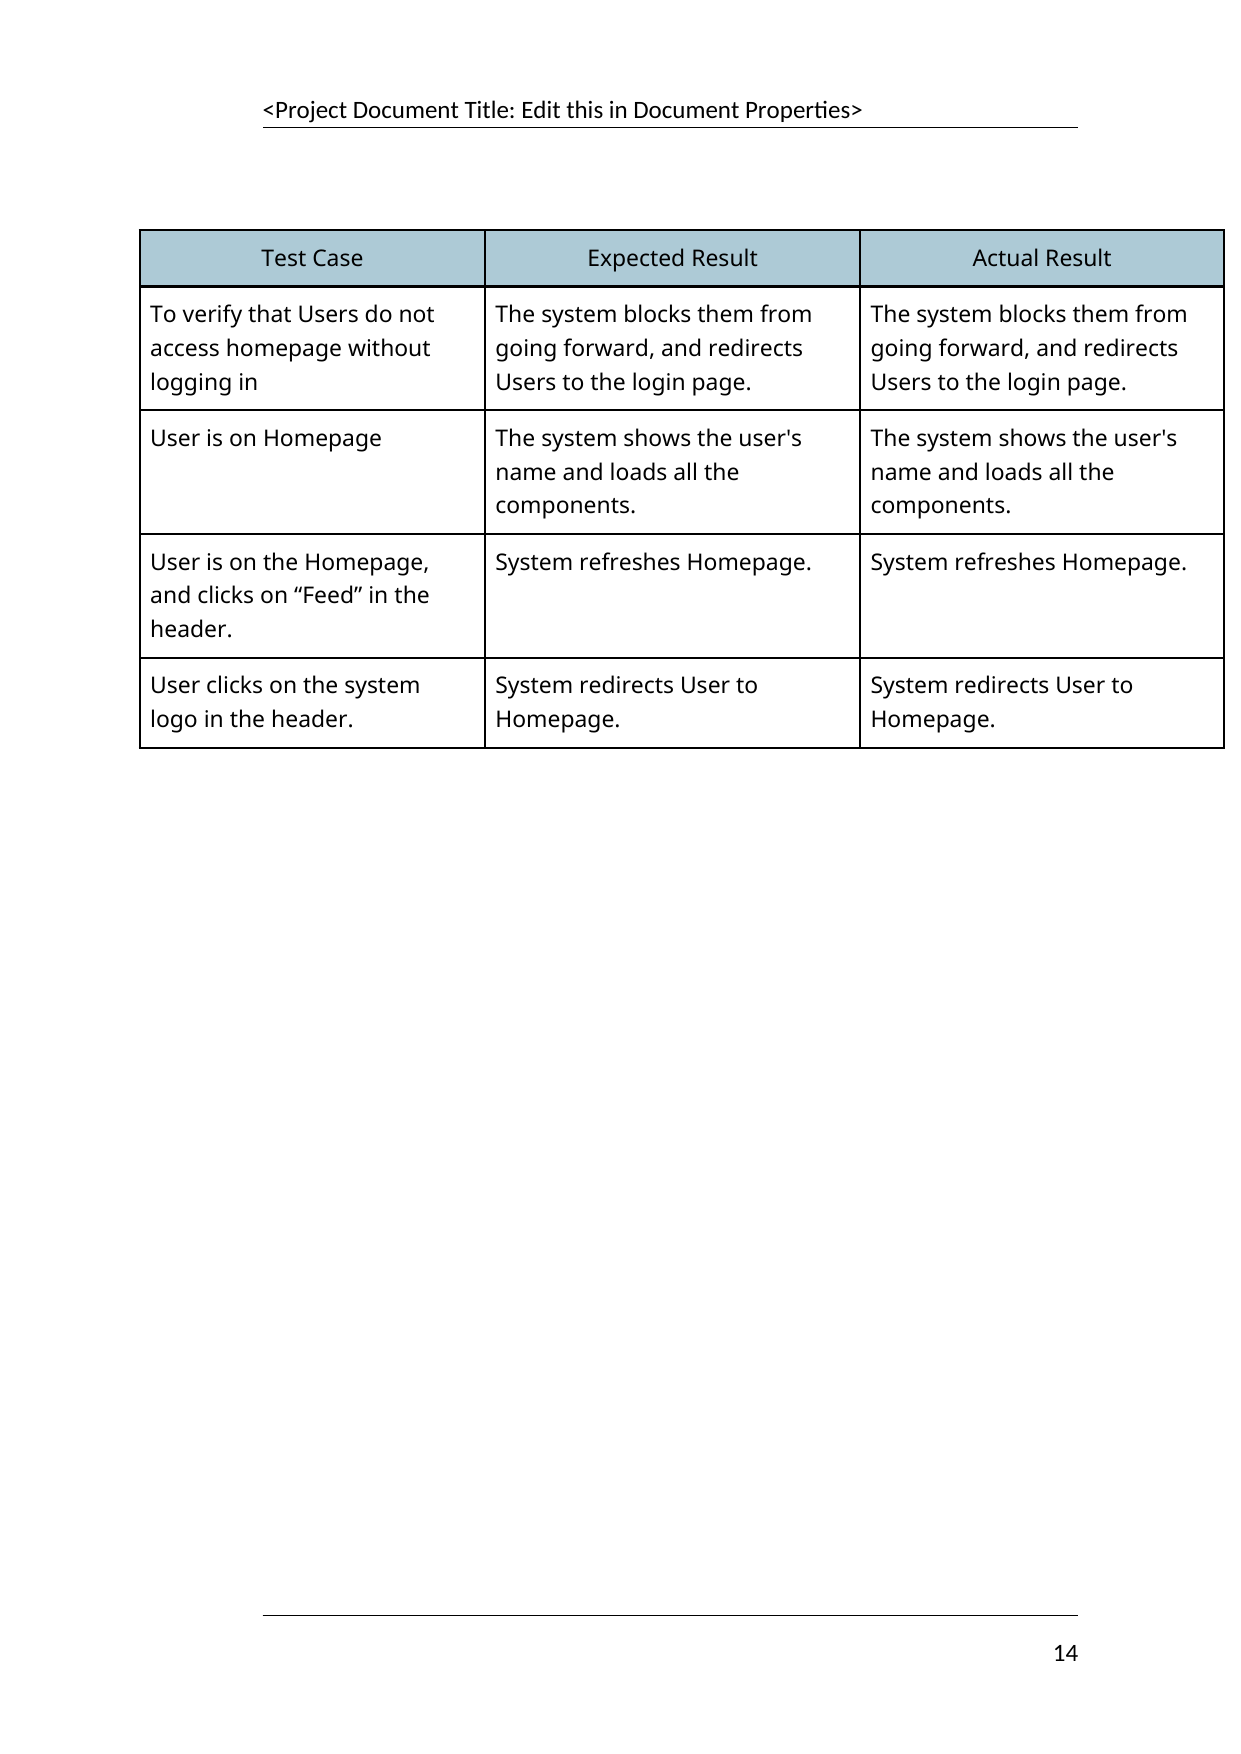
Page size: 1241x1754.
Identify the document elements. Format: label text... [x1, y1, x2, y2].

table_cell User is on the Homepage, and clicks on “Feed” in the header. [141, 535, 484, 657]
table_cell User clicks on the system logo in the header. [141, 659, 484, 747]
table_header Test Case [141, 231, 484, 285]
table_cell System redirects User to Homepage. [486, 659, 859, 747]
table_header Expected Result [486, 231, 859, 285]
table_cell The system shows the user's name and loads all the components. [486, 411, 859, 533]
table_cell The system blocks them from going forward, and redirects Users to the login page. [861, 288, 1223, 409]
table_header Actual Result [861, 231, 1223, 285]
table_cell The system shows the user's name and loads all the components. [861, 411, 1223, 533]
table_cell System refreshes Homepage. [486, 535, 859, 657]
table_cell The system blocks them from going forward, and redirects Users to the login page. [486, 288, 859, 409]
table_cell System redirects User to Homepage. [861, 659, 1223, 747]
table_cell System refreshes Homepage. [861, 535, 1223, 657]
table_cell To verify that Users do not access homepage without logging in [141, 288, 484, 409]
table_cell User is on Homepage [141, 411, 484, 533]
